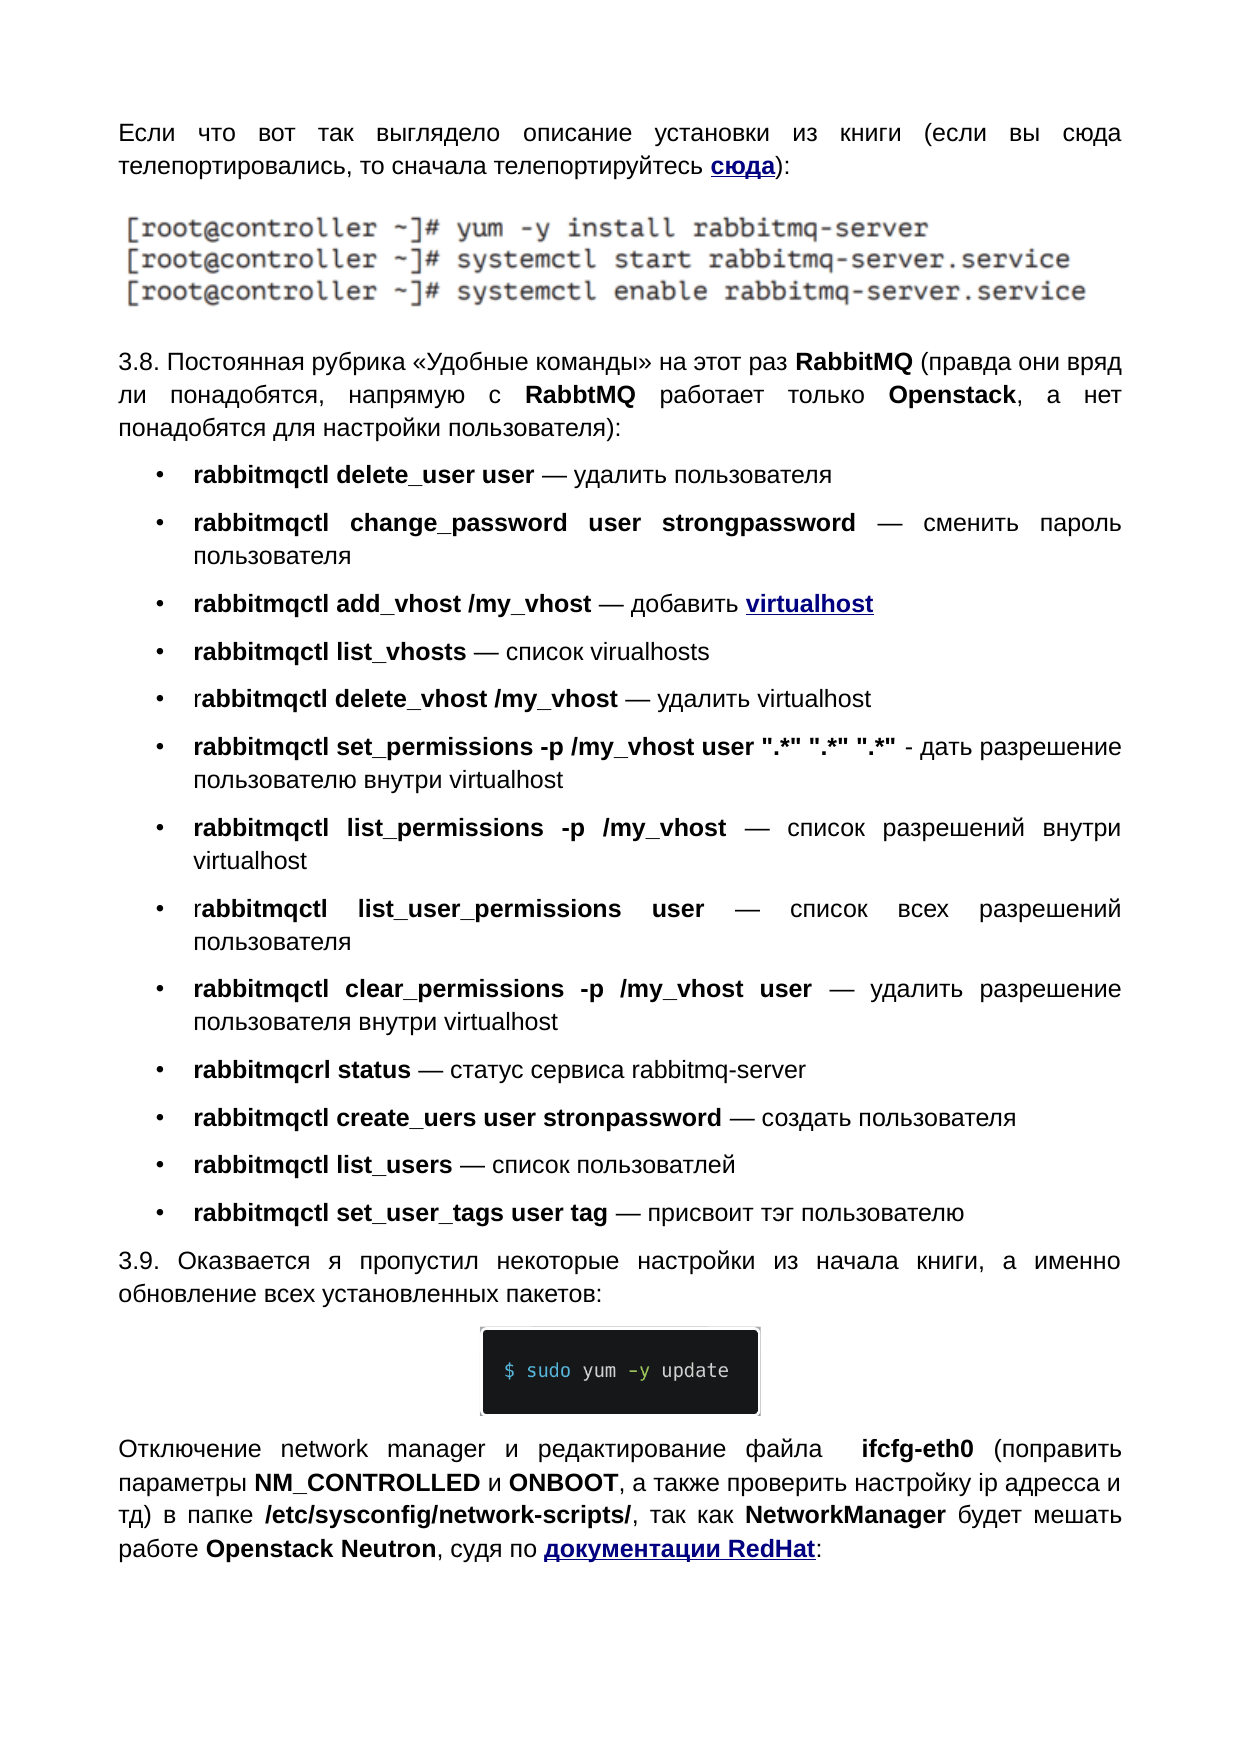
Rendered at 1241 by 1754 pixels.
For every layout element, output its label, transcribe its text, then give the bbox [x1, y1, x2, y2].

list rabbitmqctl change_password user strongpassword — сменить пароль пользователя [156, 508, 1122, 570]
list rabbitmqctl list_user_permissions user — список всех разрешений пользователя [156, 893, 1122, 955]
picture [118, 198, 1123, 328]
list rabbitmqctl delete_vhost /my_vhost — удалить virtualhost [156, 684, 1122, 713]
text Отключение network manager и редактирование файла ifcfg-eth0 (поправить параметры NM_CONTROLLED и ONBOOT, а также проверить настройку ip адресса и тд) в папке /etc/sysconfig/network-scripts/, так как NetworkManager будет мешать работе Openstack Neutron, судя по документации RedHat: [118, 1434, 1122, 1562]
text 3.8. Постоянная рубрика «Удобные команды» на этот раз RabbitMQ (правда они вряд ли понадобятся, напрямую с RabbtMQ работает только Openstack, а нет понадобятся для настройки пользователя): [118, 347, 1122, 442]
list rabbitmqctl list_users — список пользоватлей [156, 1150, 1122, 1179]
text Если что вот так выглядело описание установки из книги (если вы сюда телепортировались, то сначала телепортируйтесь сюда): [118, 118, 1122, 180]
text 3.9. Оказвается я пропустил некоторые настройки из начала книги, а именно обновление всех установленных пакетов: [118, 1246, 1122, 1308]
list rabbitmqctl list_vhosts — список virualhosts [156, 637, 1122, 666]
list rabbitmqctl delete_user user — удалить пользователя [156, 461, 1122, 489]
list rabbitmqctl create_uers user stronpassword — создать пользователя [156, 1103, 1122, 1132]
picture [479, 1326, 761, 1416]
list rabbitmqctl clear_permissions -p /my_vhost user — удалить разрешение пользователя внутри virtualhost [156, 974, 1122, 1036]
list rabbitmqctl set_user_tags user tag — присвоит тэг пользователю [156, 1198, 1122, 1227]
list rabbitmqcrl status — статус сервиса rabbitmq-server [156, 1055, 1122, 1084]
list rabbitmqctl list_permissions -p /my_vhost — список разрешений внутри virtualhost [156, 813, 1122, 875]
list rabbitmqctl set_permissions -p /my_vhost user ".*" ".*" ".*" - дать разрешение пользователю внутри virtualhost [156, 732, 1122, 794]
list rabbitmqctl add_vhost /my_vhost — добавить virtualhost [156, 589, 1122, 618]
